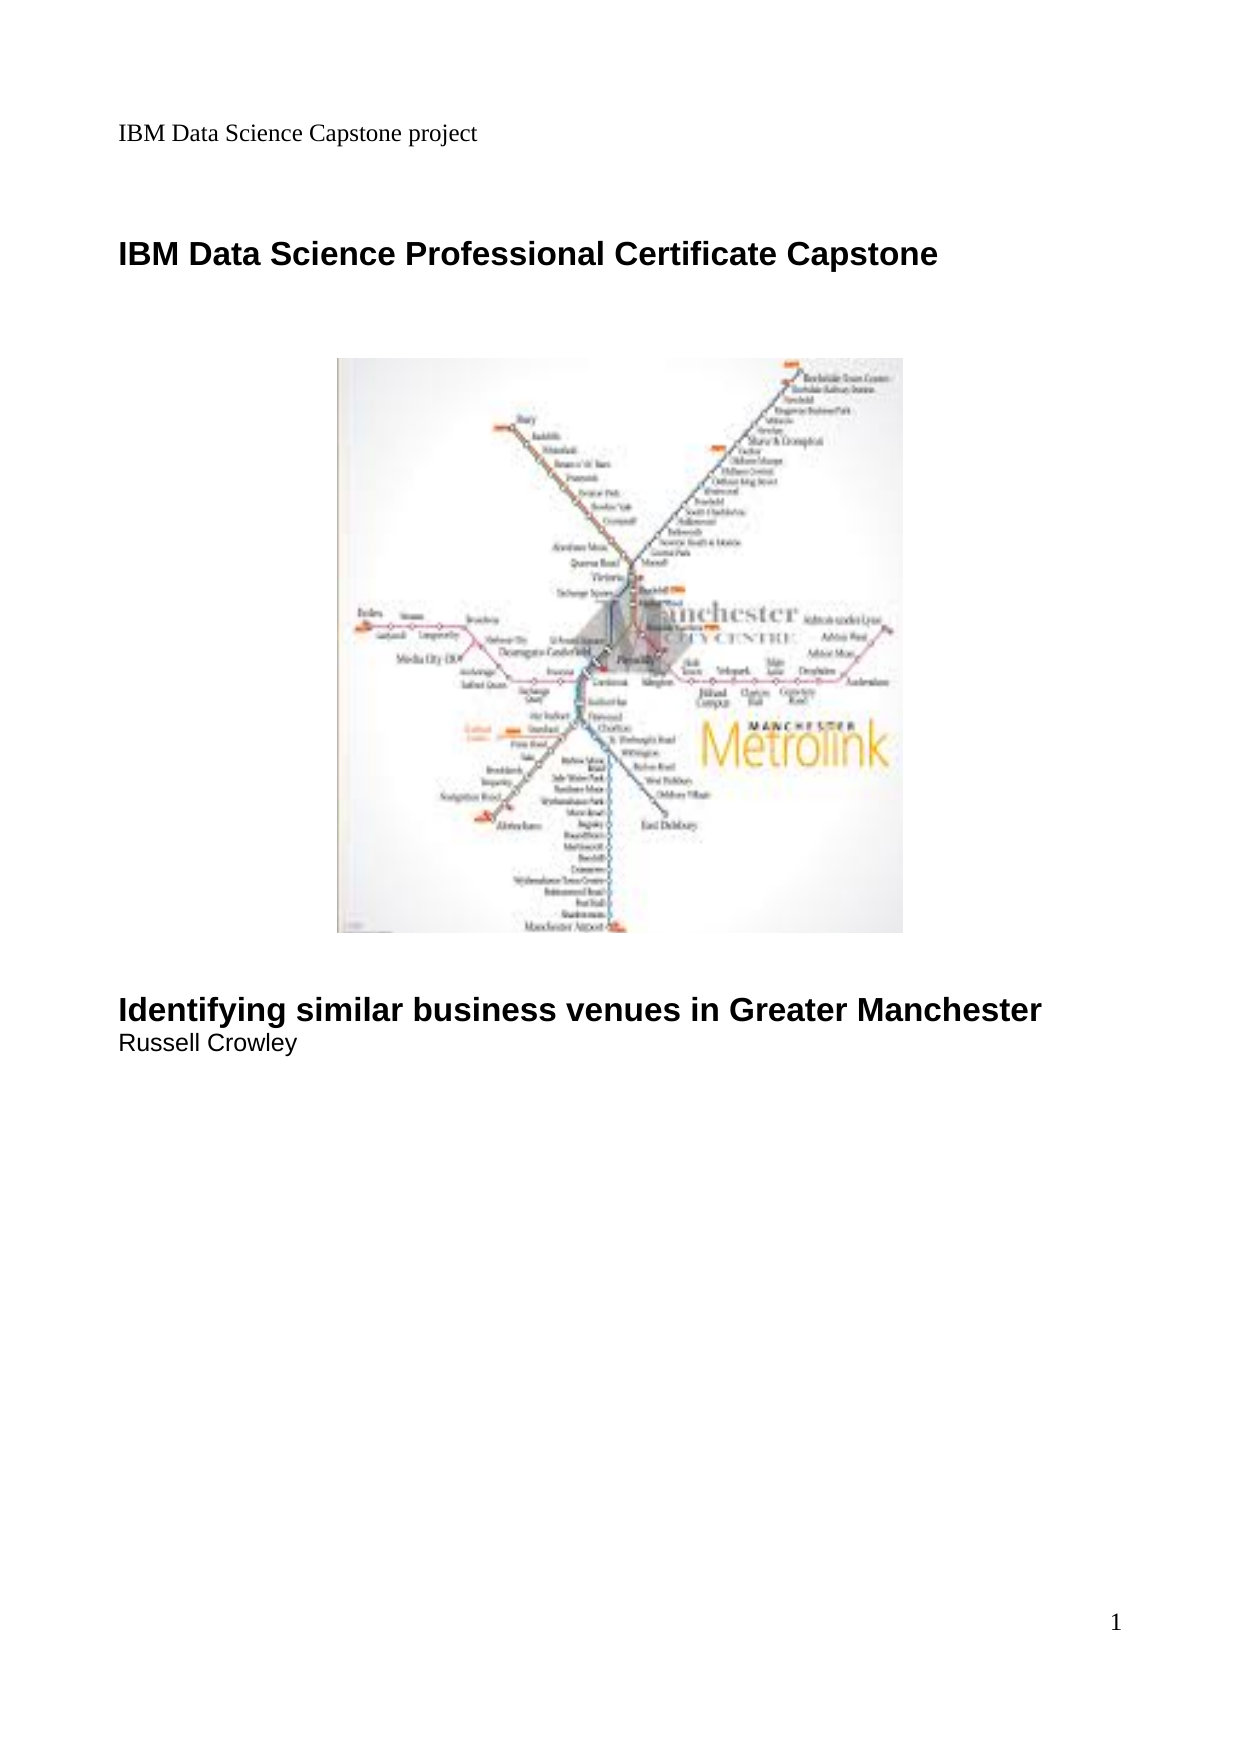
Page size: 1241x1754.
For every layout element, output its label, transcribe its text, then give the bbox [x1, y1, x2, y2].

text Identifying similar business venues in Greater Manchester [118, 990, 1122, 1028]
text Russell Crowley [118, 1028, 1122, 1057]
text IBM Data Science Professional Certificate Capstone [118, 234, 1122, 272]
